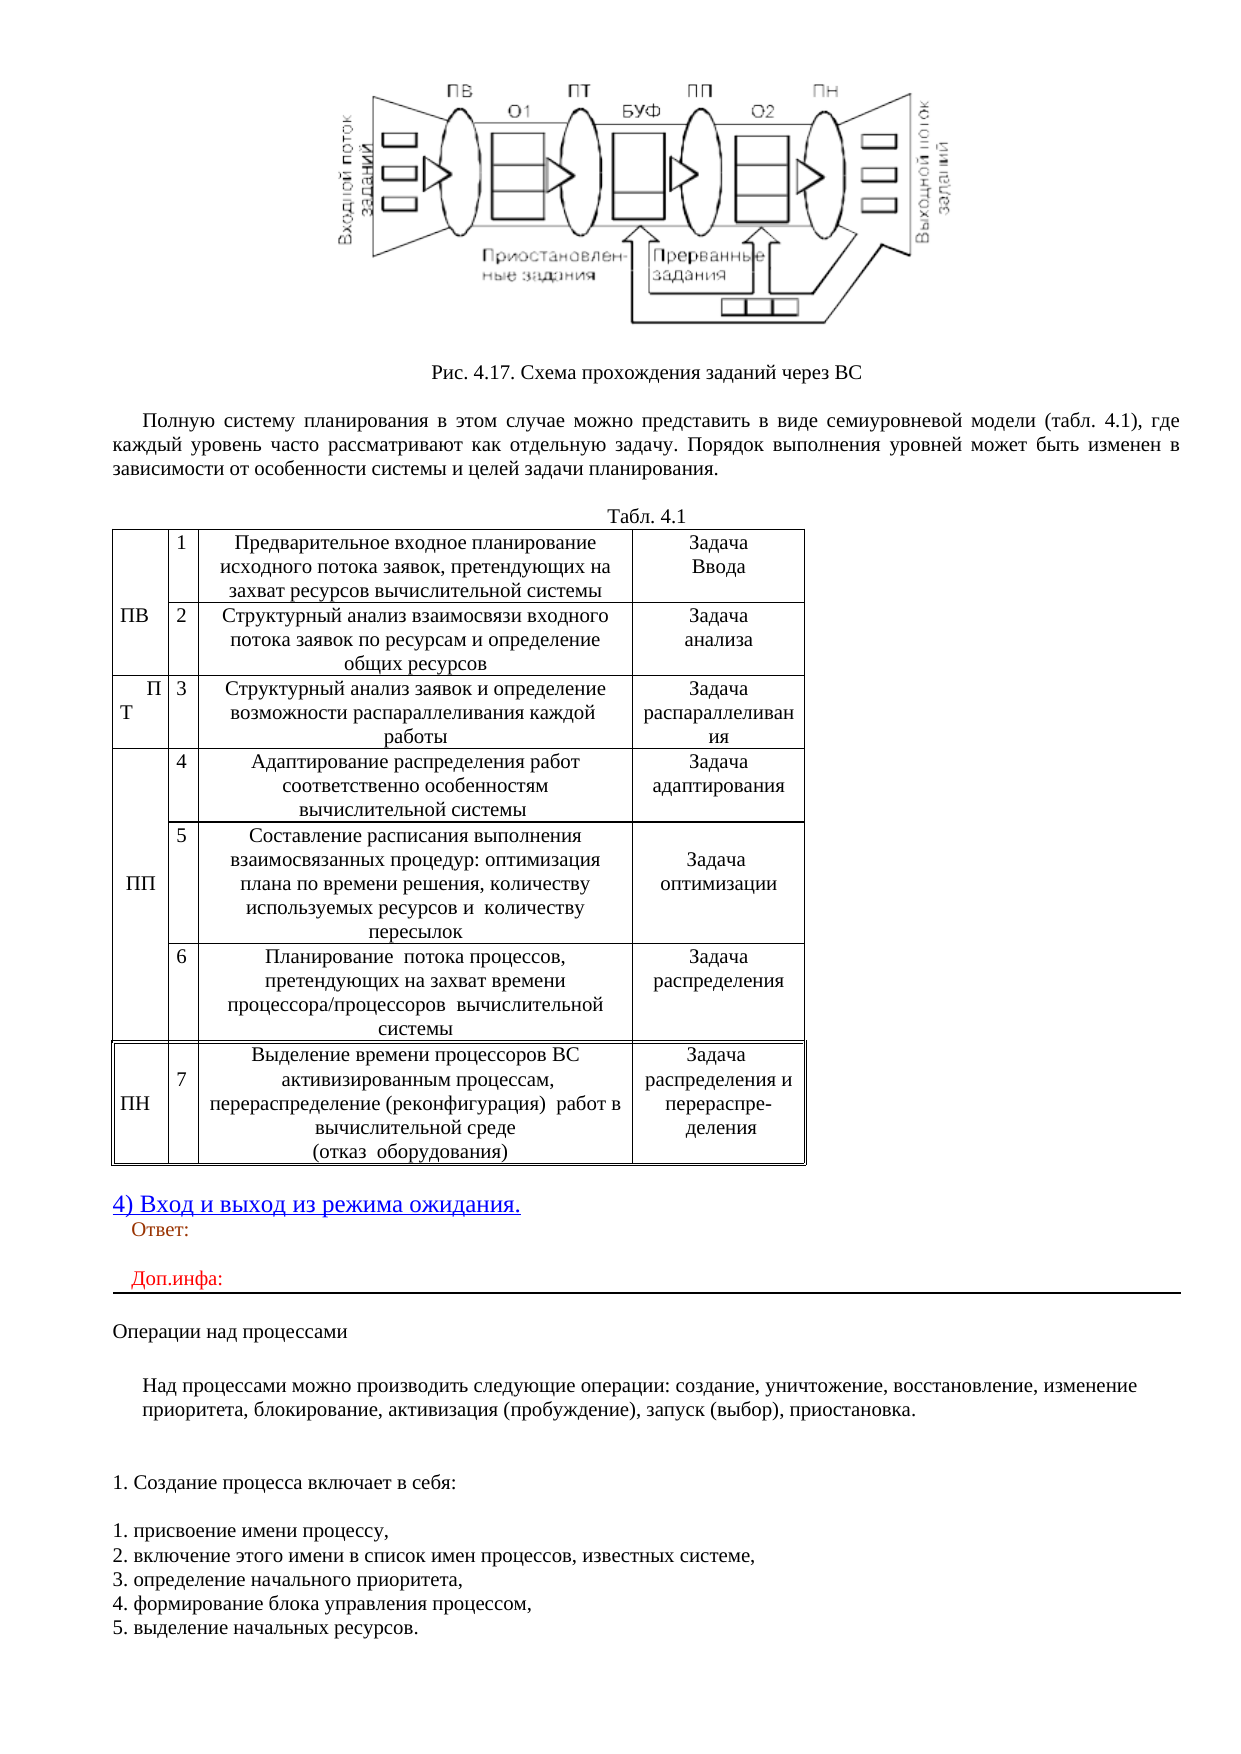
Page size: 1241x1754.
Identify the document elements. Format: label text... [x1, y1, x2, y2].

table_cell 6 [169, 944, 198, 1040]
table_cell [113, 749, 168, 821]
table_header [113, 530, 168, 602]
text Полную систему планирования в этом случае можно представить в виде семиуровневой модели (табл. 4.1), где каждый уровень часто рассматривают как отдельную задачу. Порядок выполнения уровней может быть изменен в зависимости от особенности системы и целей задачи планирования. [112, 408, 1181, 480]
text 4. формирование блока управления процессом, [112, 1591, 1181, 1615]
text 1. присвоение имени процессу, [112, 1518, 1181, 1542]
table_cell Задача распределения и перераспре- деления [633, 1041, 804, 1163]
text Рис. 4.17. Схема прохождения заданий через ВС [112, 360, 1181, 384]
text 2. включение этого имени в список имен процессов, известных системе, [112, 1542, 1181, 1567]
table_cell 7 [169, 1044, 198, 1163]
text 1. Создание процесса включает в себя: [112, 1470, 1181, 1494]
text 5. выделение начальных ресурсов. [112, 1615, 1181, 1639]
text 3. определение начального приоритета, [112, 1567, 1181, 1591]
subtitle Операции над процессами [112, 1319, 1181, 1343]
table_cell ПТ [113, 676, 168, 748]
table_cell 4 [169, 749, 198, 821]
table_header Задача Ввода [633, 530, 804, 602]
table_cell 3 [169, 676, 198, 748]
text Над процессами можно производить следующие операции: создание, уничтожение, восстановление, изменение приоритета, блокирование, активизация (пробуждение), запуск (выбор), приостановка. [142, 1373, 1181, 1421]
table_cell Структурный анализ взаимосвязи входного потока заявок по ресурсам и определение общих ресурсов [199, 603, 632, 675]
table_cell ПП [113, 821, 168, 943]
table_cell Выделение времени процессоров ВС активизированным процессам, перераспределение (реконфигурация) работ в вычислительной среде (отказ оборудования) [199, 1044, 632, 1163]
table_cell Задача оптимизации [633, 823, 804, 943]
text Табл. 4.1 [112, 504, 1181, 528]
table_cell Адаптирование распределения работ соответственно особенностям вычислительной системы [199, 749, 632, 821]
text Ответ: [112, 1217, 1181, 1241]
table_cell ПВ [113, 602, 168, 675]
table_cell Задача распределения [633, 944, 804, 1040]
table_cell Структурный анализ заявок и определение возможности распараллеливания каждой работы [199, 676, 632, 748]
table_cell ПН [115, 1044, 168, 1163]
table_cell Задача адаптирования [633, 749, 804, 821]
table_cell 5 [169, 823, 198, 943]
table_cell [113, 943, 168, 1040]
table_cell 2 [169, 603, 198, 675]
table_cell Задача анализа [633, 603, 804, 675]
table_cell Планирование потока процессов, претендующих на захват времени процессора/процессоров вычислительной системы [199, 944, 632, 1040]
table_cell Составление расписания выполнения взаимосвязанных процедур: оптимизация плана по времени решения, количеству используемых ресурсов и количеству пересылок [199, 823, 632, 943]
table_header Предварительное входное планирование исходного потока заявок, претендующих на захват ресурсов вычислительной системы [199, 530, 632, 602]
table_cell Задача распараллеливания [633, 676, 804, 748]
text 4) Вход и выход из режима ожидания. [112, 1189, 1181, 1217]
text Доп.инфа: [112, 1266, 1181, 1294]
table_header 1 [169, 530, 198, 602]
